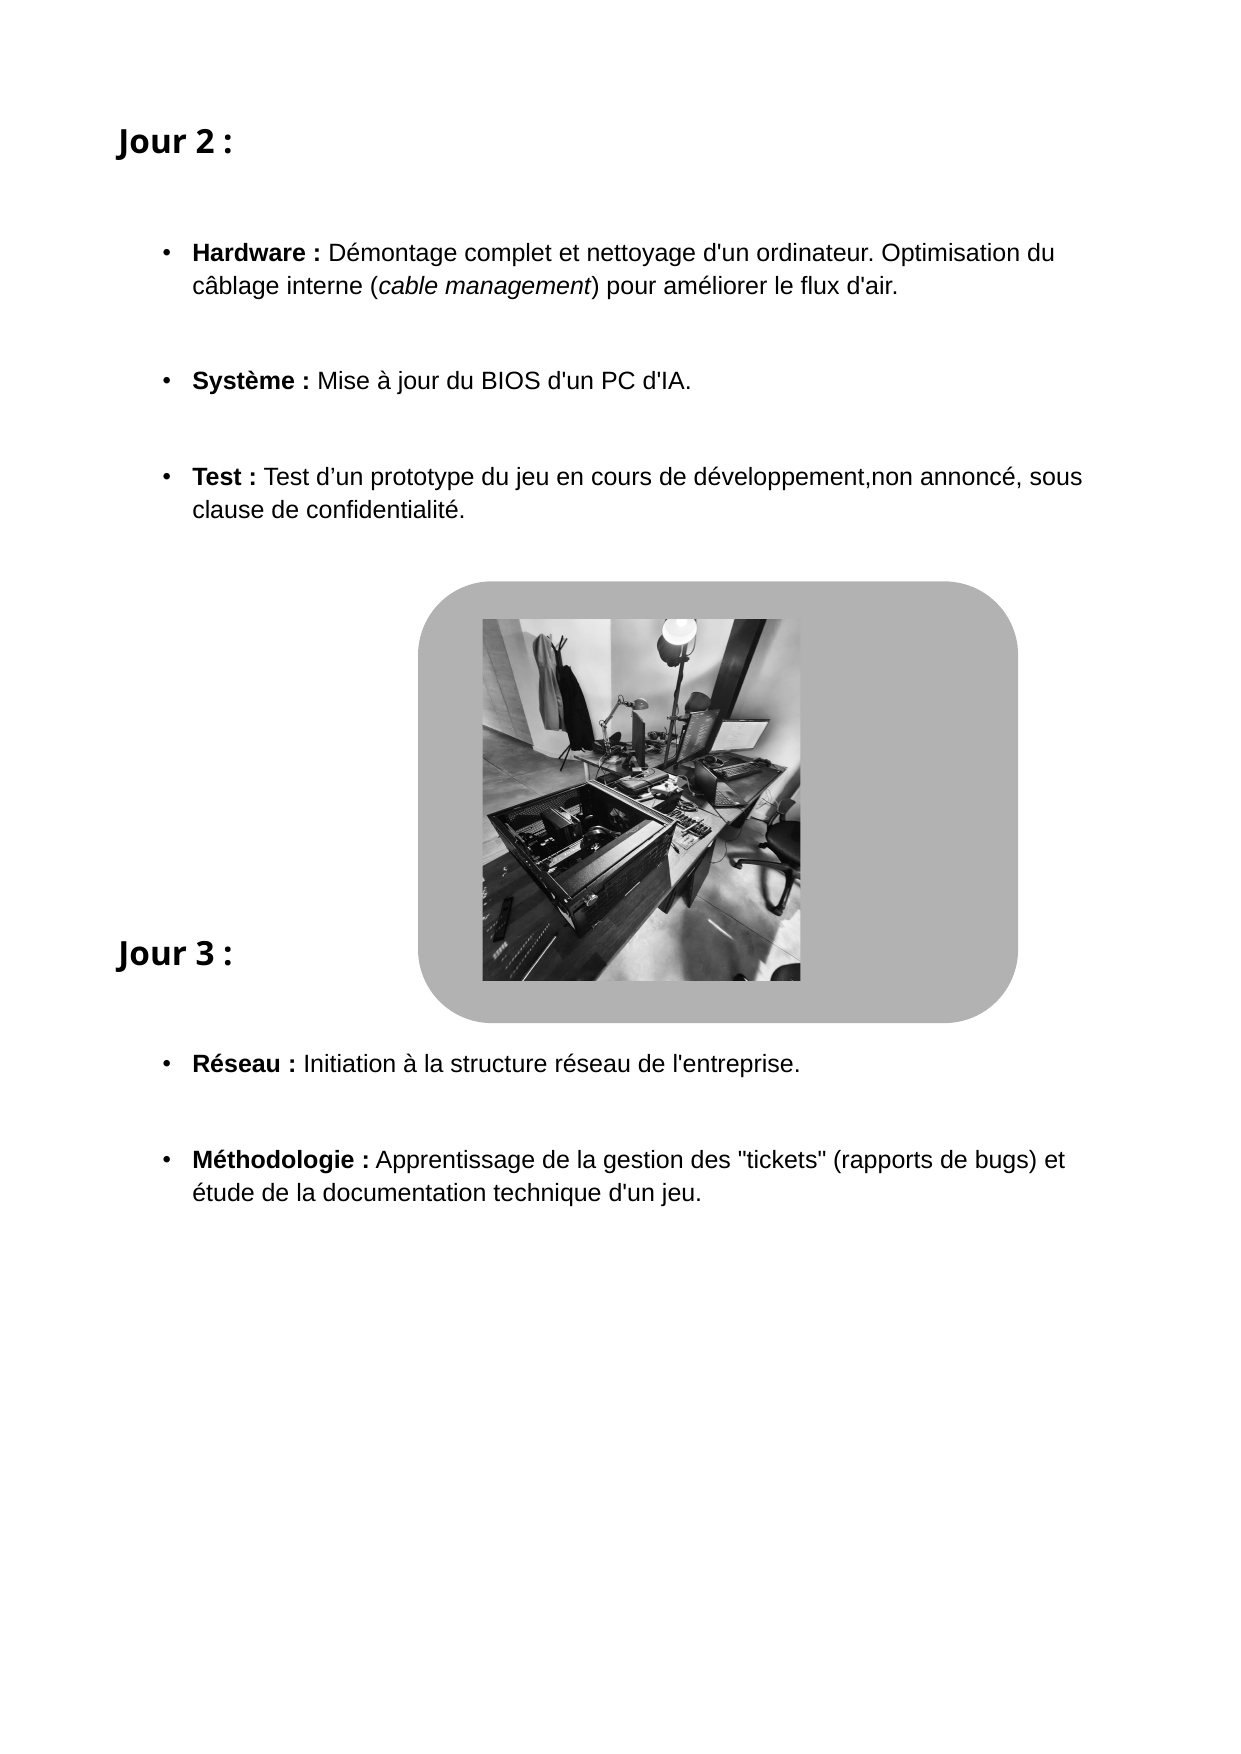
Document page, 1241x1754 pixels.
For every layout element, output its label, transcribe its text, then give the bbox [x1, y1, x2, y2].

list Hardware : Démontage complet et nettoyage d'un ordinateur. Optimisation du câblage interne (cable management) pour améliorer le flux d'air. [162, 238, 1122, 300]
list Système : Mise à jour du BIOS d'un PC d'IA. [162, 366, 1122, 395]
text Jour 2 : [118, 118, 1122, 163]
text [801, 929, 1122, 975]
list Méthodologie : Apprentissage de la gestion des "tickets" (rapports de bugs) et étude de la documentation technique d'un jeu. [162, 1144, 1122, 1206]
list Test : Test d’un prototype du jeu en cours de développement,non annoncé, sous clause de confidentialité. [162, 462, 1122, 523]
text Jour 3 : [118, 929, 482, 975]
list Réseau : Initiation à la structure réseau de l'entreprise. [162, 1049, 1122, 1078]
